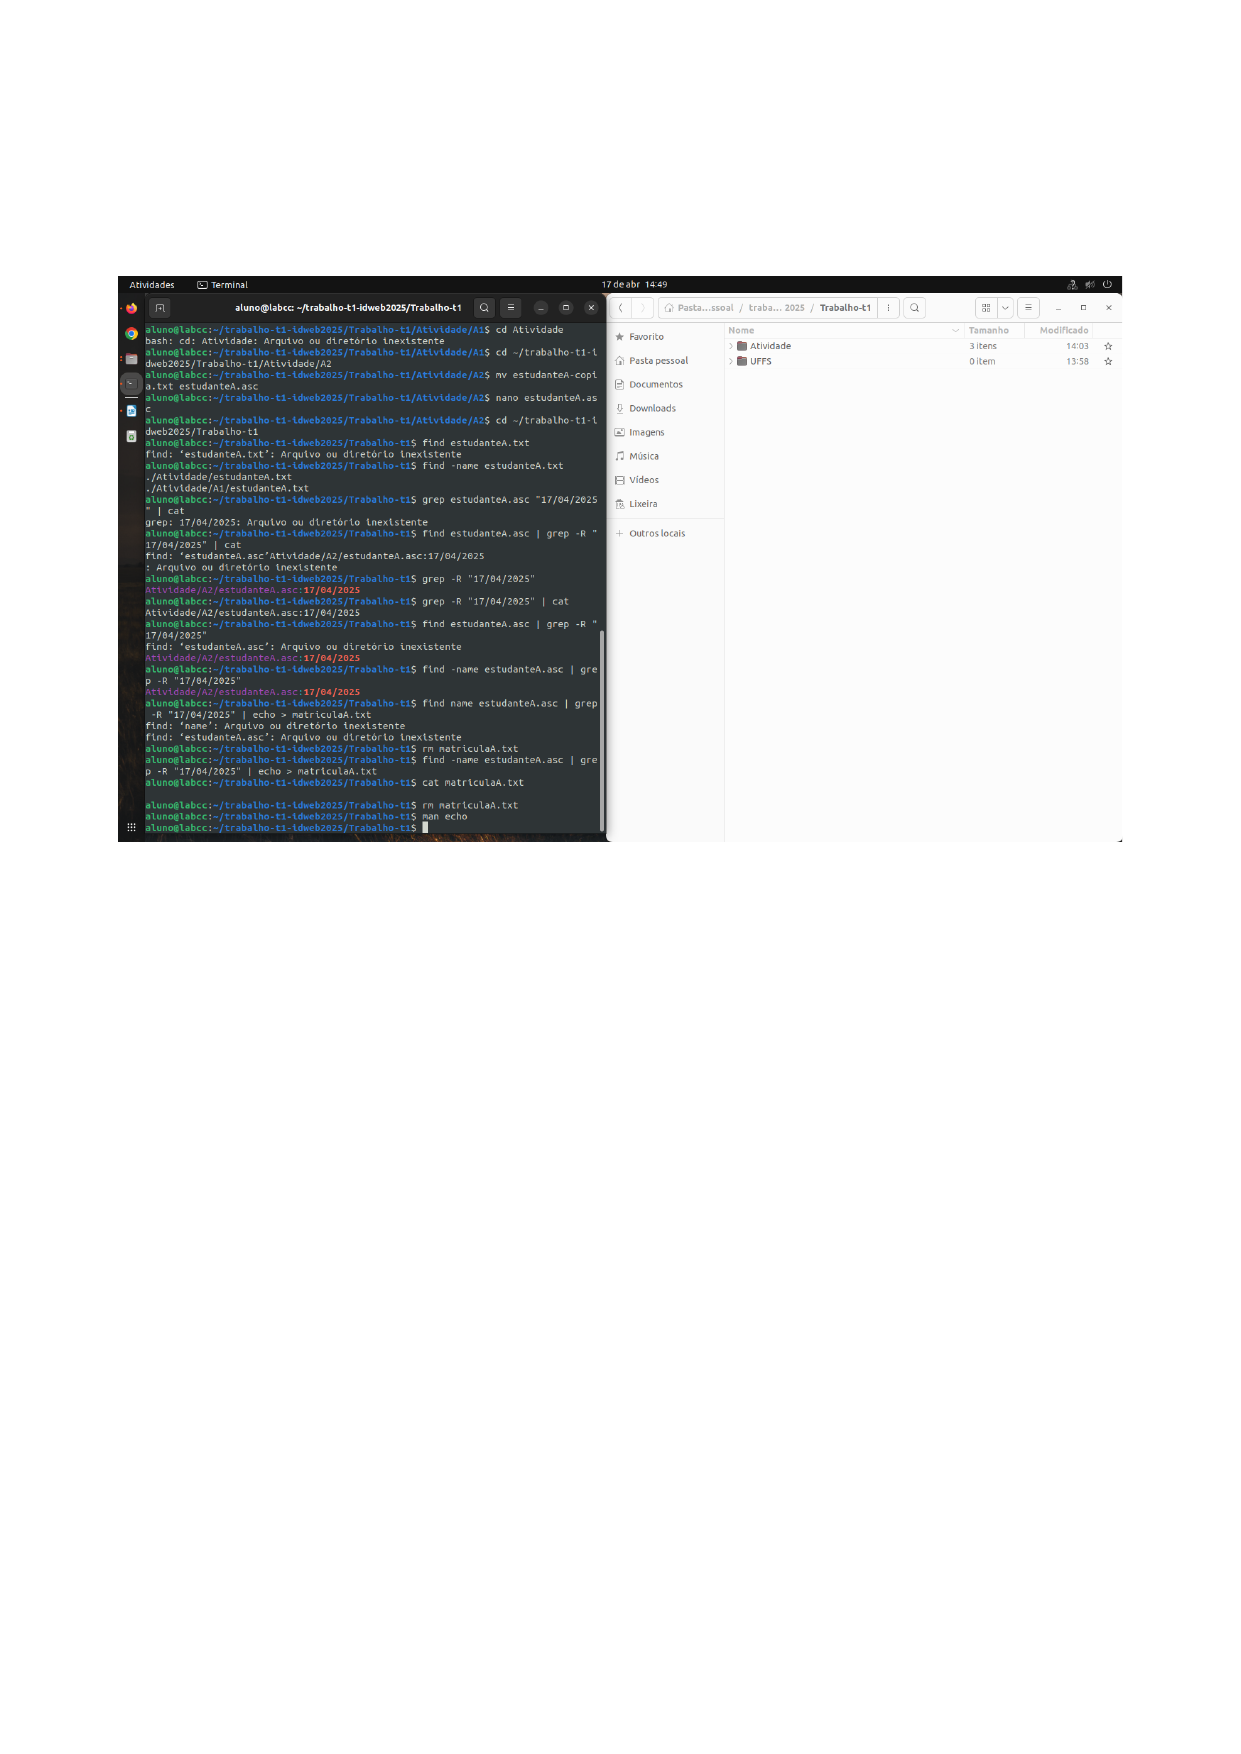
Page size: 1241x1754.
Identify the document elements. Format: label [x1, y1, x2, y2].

picture [118, 276, 1123, 842]
